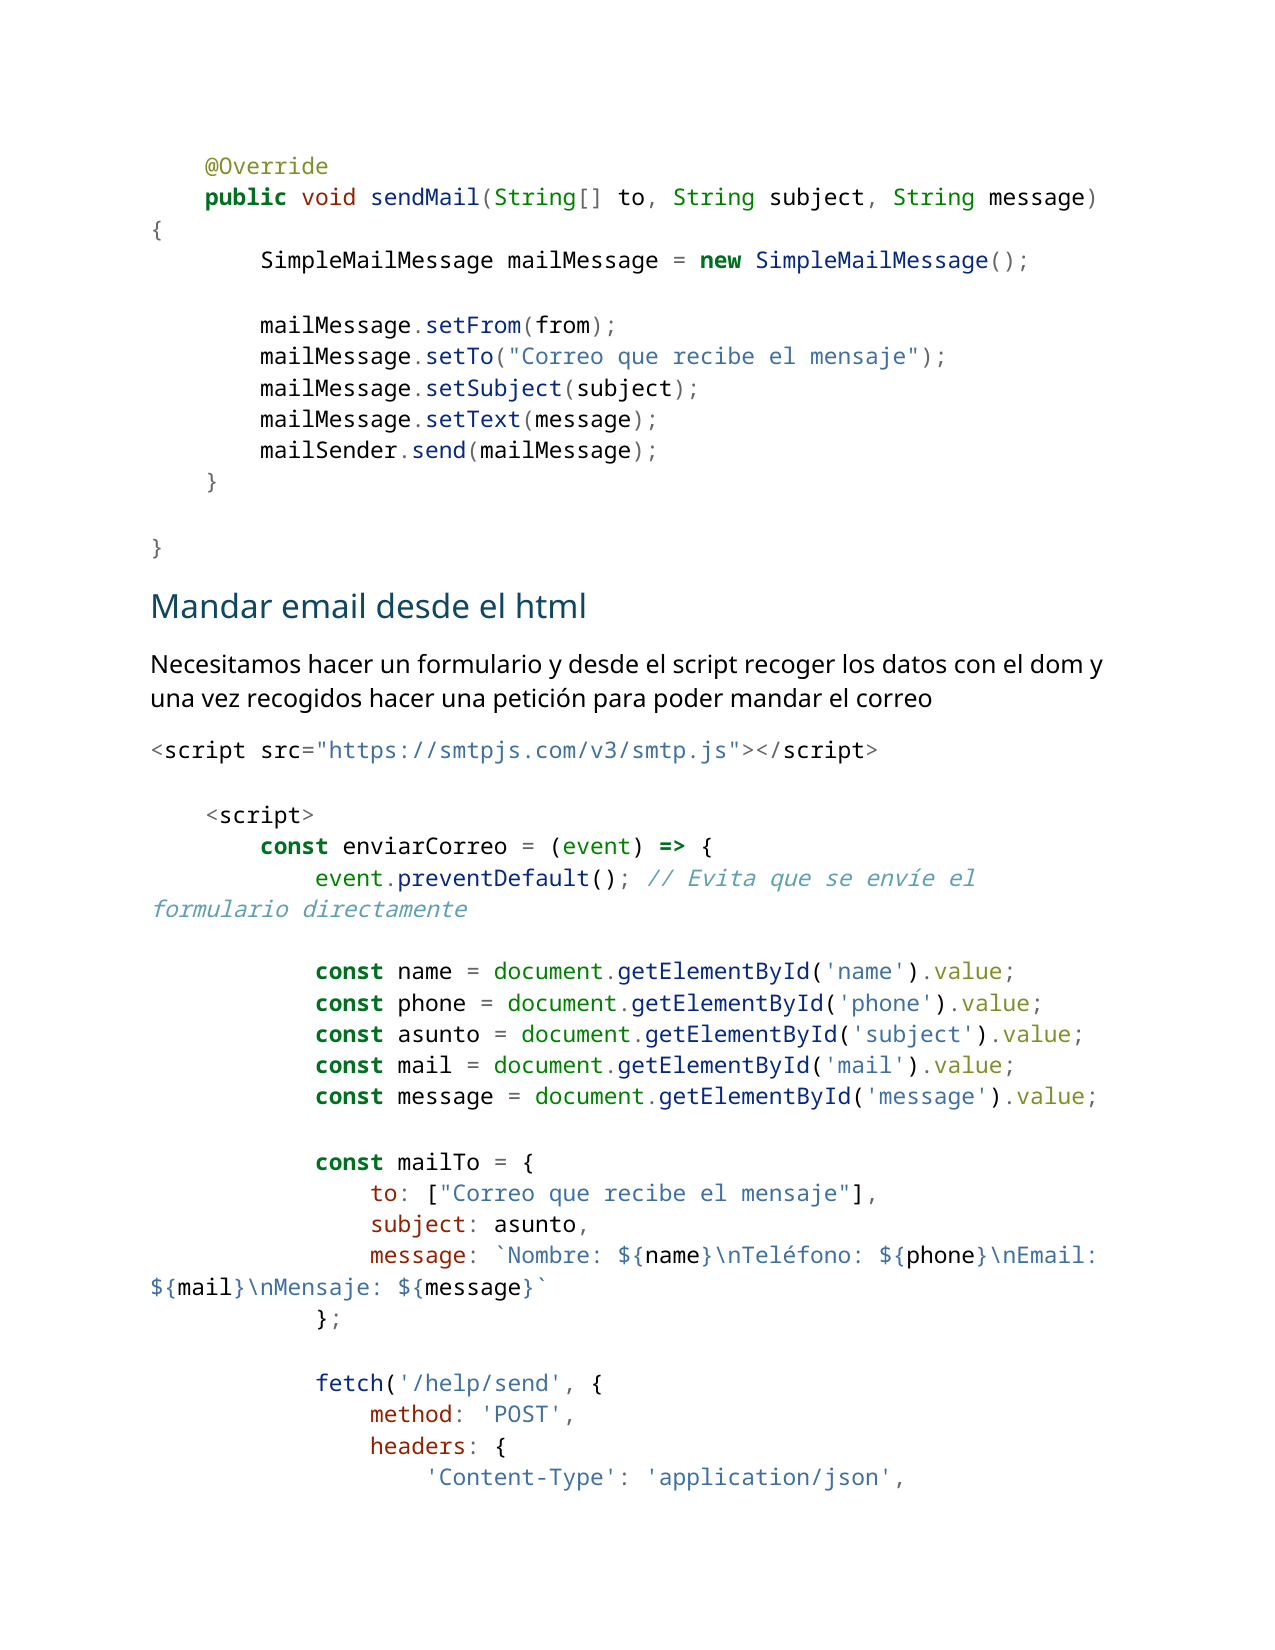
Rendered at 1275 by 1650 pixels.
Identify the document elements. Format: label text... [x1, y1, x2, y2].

text @Override public void sendMail(String[] to, String subject, String message) { SimpleMailMessage mailMessage = new SimpleMailMessage(); mailMessage.setFrom(from); mailMessage.setTo("Correo que recibe el mensaje"); mailMessage.setSubject(subject); mailMessage.setText(message); mailSender.send(mailMessage); } } [150, 150, 1125, 562]
subtitle Mandar email desde el html [150, 583, 1125, 628]
text Necesitamos hacer un formulario y desde el script recoger los datos con el dom y una vez recogidos hacer una petición para poder mandar el correo [150, 647, 1125, 715]
text <script src="https://smtpjs.com/v3/smtp.js"></script> <script> const enviarCorreo = (event) => { event.preventDefault(); // Evita que se envíe el formulario directamente const name = document.getElementById('name').value; const phone = document.getElementById('phone').value; const asunto = document.getElementById('subject').value; const mail = document.getElementById('mail').value; const message = document.getElementById('message').value; const mailTo = { to: ["Correo que recibe el mensaje"], subject: asunto, message: `Nombre: ${name}\nTeléfono: ${phone}\nEmail: ${mail}\nMensaje: ${message}` }; fetch('/help/send', { method: 'POST', headers: { 'Content-Type': 'application/json', [150, 734, 1125, 1492]
